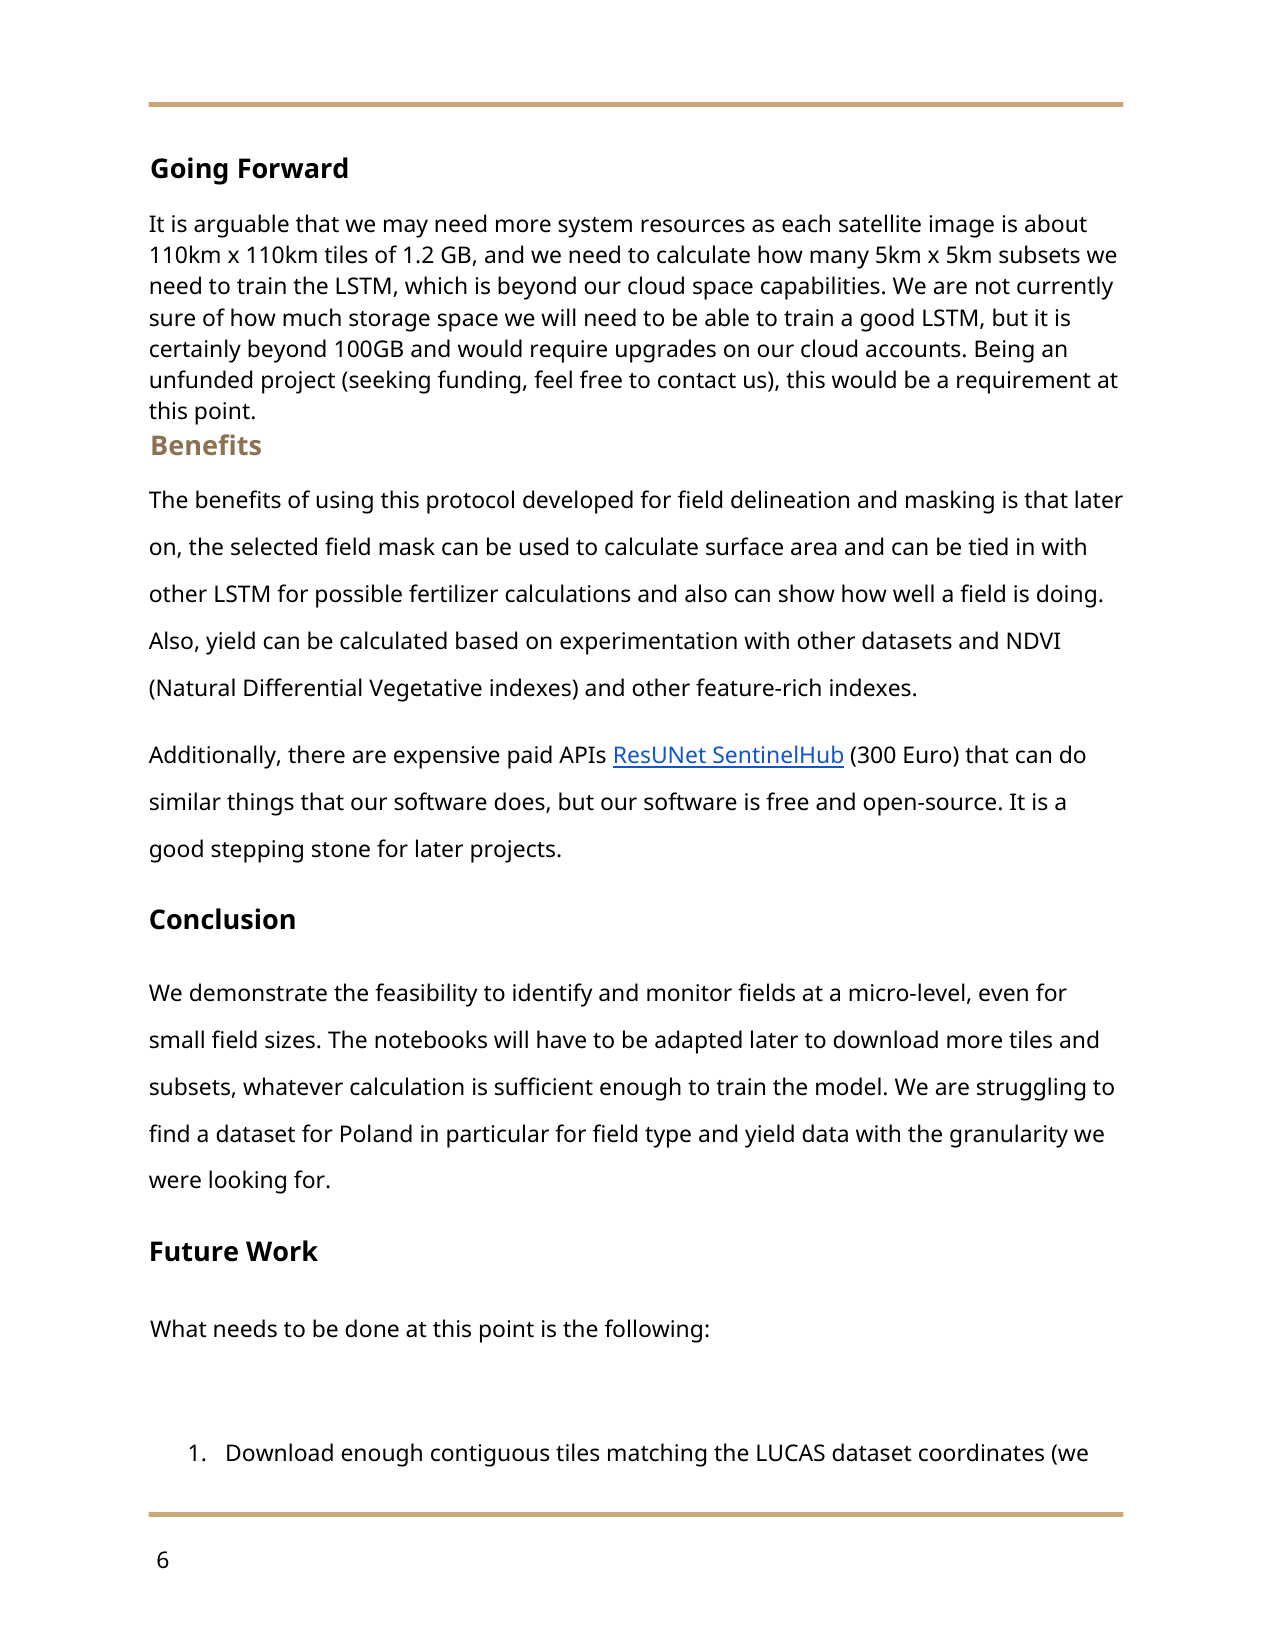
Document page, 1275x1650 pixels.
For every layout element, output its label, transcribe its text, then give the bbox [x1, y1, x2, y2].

text We demonstrate the feasibility to identify and monitor fields at a micro-level, even for small field sizes. The notebooks will have to be adapted later to download more tiles and subsets, whatever calculation is sufficient enough to train the model. We are struggling to find a dataset for Poland in particular for field type and yield data with the granularity we were looking for. [148, 977, 1125, 1196]
text Additionally, there are expensive paid APIs ResUNet SentinelHub (300 Euro) that can do similar things that our software does, but our software is free and open-source. It is a good stepping stone for later projects. [148, 739, 1125, 864]
picture [148, 1512, 1124, 1517]
picture [148, 102, 1124, 107]
text Future Work [148, 1232, 1125, 1269]
subtitle Benefits [150, 426, 1125, 463]
text Conclusion [148, 901, 1125, 938]
list Download enough contiguous tiles matching the LUCAS dataset coordinates (we [187, 1436, 1125, 1468]
text What needs to be done at this point is the following: [150, 1312, 1125, 1344]
text The benefits of using this protocol developed for field delineation and masking is that later on, the selected field mask can be used to calculate surface area and can be tied in with other LSTM for possible fertilizer calculations and also can show how well a field is doing. Also, yield can be calculated based on experimentation with other datasets and NDVI (Natural Differential Vegetative indexes) and other feature-rich indexes. [148, 484, 1125, 703]
text It is arguable that we may need more system resources as each satellite image is about 110km x 110km tiles of 1.2 GB, and we need to calculate how many 5km x 5km subsets we need to train the LSTM, which is beyond our cloud space capabilities. We are not currently sure of how much storage space we will need to be able to train a good LSTM, but it is certainly beyond 100GB and would require upgrades on our cloud accounts. Being an unfunded project (seeking funding, feel free to contact us), this would be a requirement at this point. [148, 208, 1125, 426]
subtitle Going Forward [150, 150, 939, 187]
